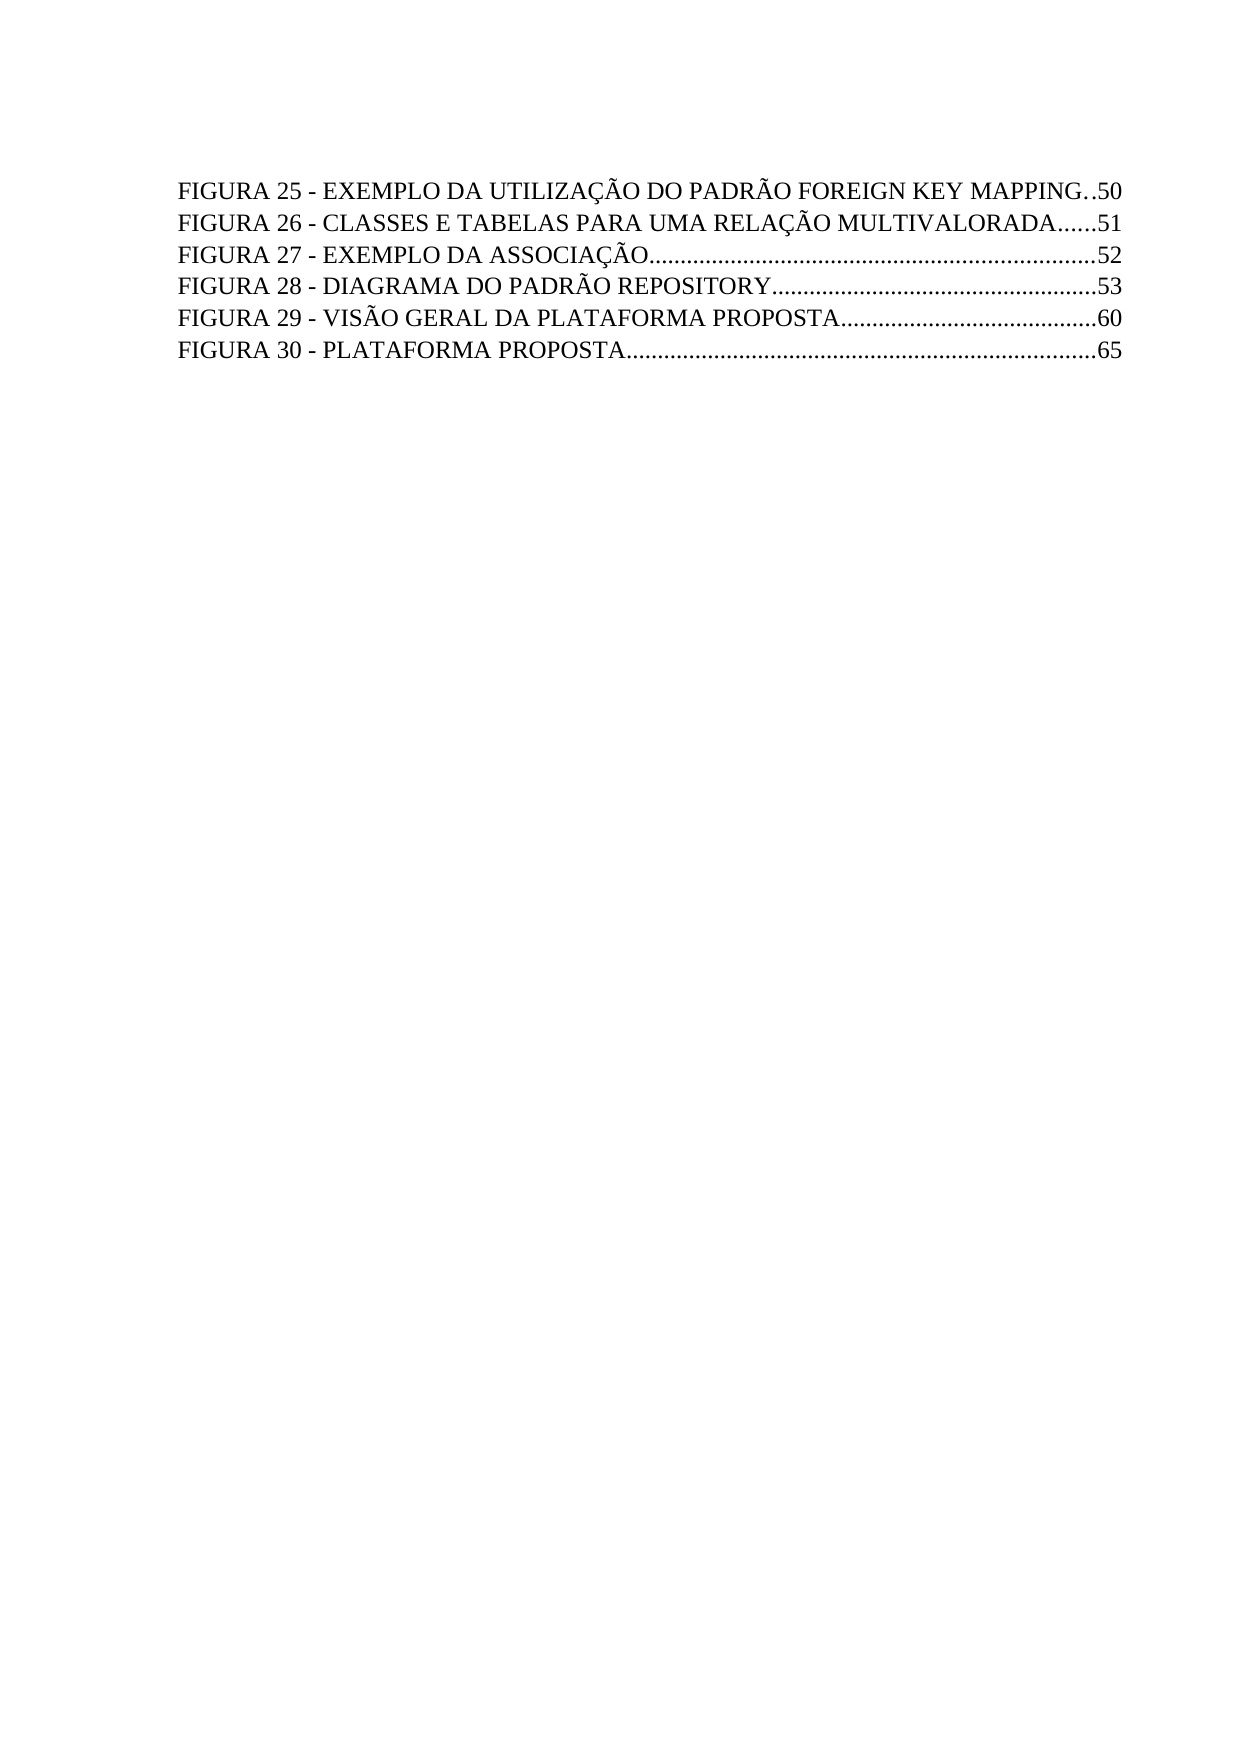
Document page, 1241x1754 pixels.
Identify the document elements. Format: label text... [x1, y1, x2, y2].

text Figura 26 - Classes e tabelas para uma relação multivalorada 51 [177, 208, 1122, 237]
text Figura 28 - Diagrama do padrão Repository 53 [177, 271, 1122, 300]
text Figura 29 - Visão geral da plataforma proposta 60 [177, 303, 1122, 332]
text Figura 25 - Exemplo da utilização do padrão Foreign Key Mapping 50 [177, 176, 1122, 205]
text Figura 27 - Exemplo da associação 52 [177, 240, 1122, 268]
text Figura 30 - Plataforma proposta 65 [177, 335, 1122, 363]
